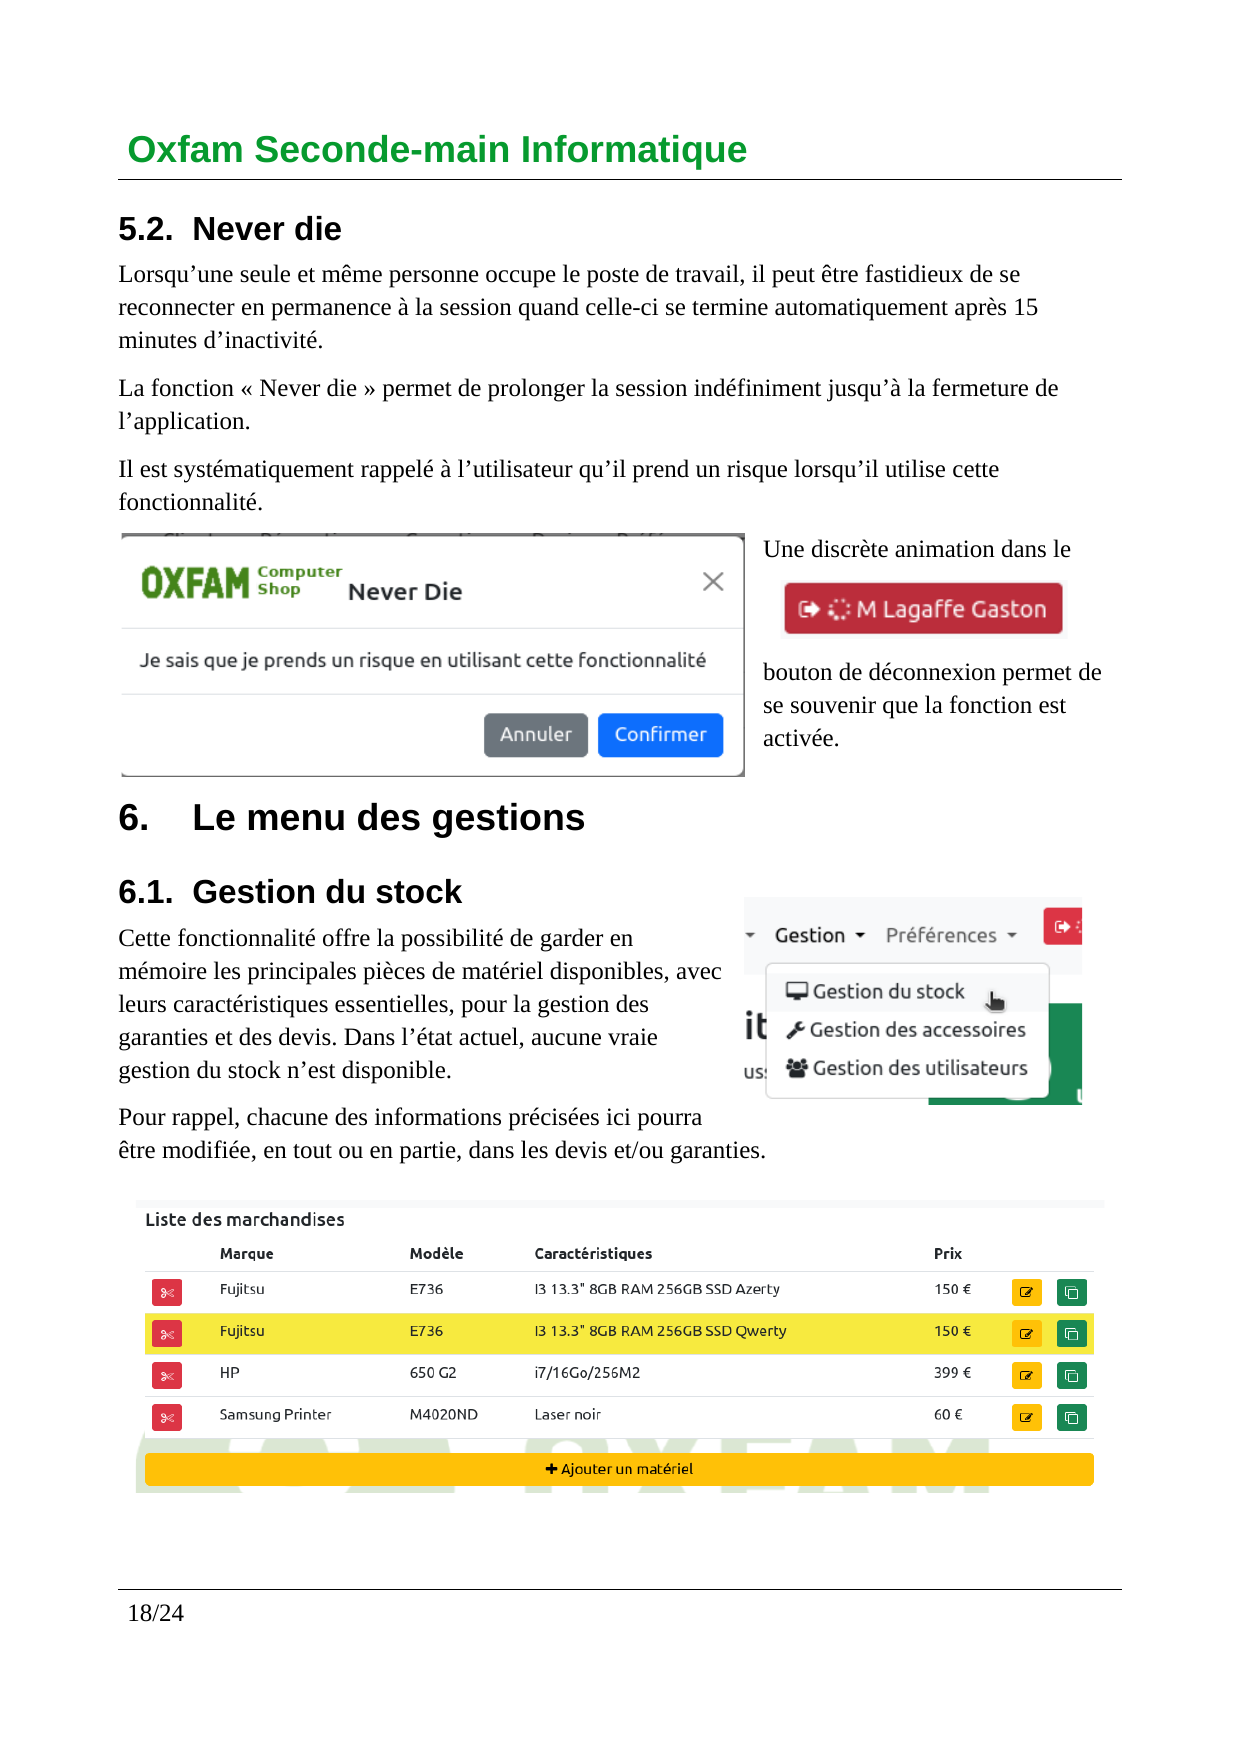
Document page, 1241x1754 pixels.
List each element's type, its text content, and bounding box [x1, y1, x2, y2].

text Une discrète animation dans le bouton de déconnexion permet de se souvenir que la fonction est activée. [763, 534, 1122, 752]
picture [135, 1200, 1105, 1493]
text Il est systématiquement rappelé à l’utilisateur qu’il prend un risque lorsqu’il utilise cette fonctionnalité. [104, 454, 1122, 794]
text Pour rappel, chacune des informations précisées ici pourra être modifiée, en tout ou en partie, dans les devis et/ou garanties. [118, 1102, 1122, 1164]
subtitle Le menu des gestions [118, 795, 1122, 838]
picture [780, 580, 1068, 639]
subtitle Gestion du stock [118, 872, 1122, 1122]
subtitle Never die [118, 208, 1122, 247]
text La fonction « Never die » permet de prolonger la session indéfiniment jusqu’à la fermeture de l’application. [118, 373, 1122, 435]
text Lorsqu’une seule et même personne occupe le poste de travail, il peut être fastidieux de se reconnecter en permanence à la session quand celle-ci se termine automatiquement après 15 minutes d’inactivité. [118, 259, 1122, 354]
text Cette fonctionnalité offre la possibilité de garder en mémoire les principales pièces de matériel disponibles, avec leurs caractéristiques essentielles, pour la gestion des garanties et des devis. Dans l’état actuel, aucune vraie gestion du stock n’est disponible. [118, 923, 726, 1084]
picture [744, 897, 1083, 1105]
picture [121, 533, 745, 777]
